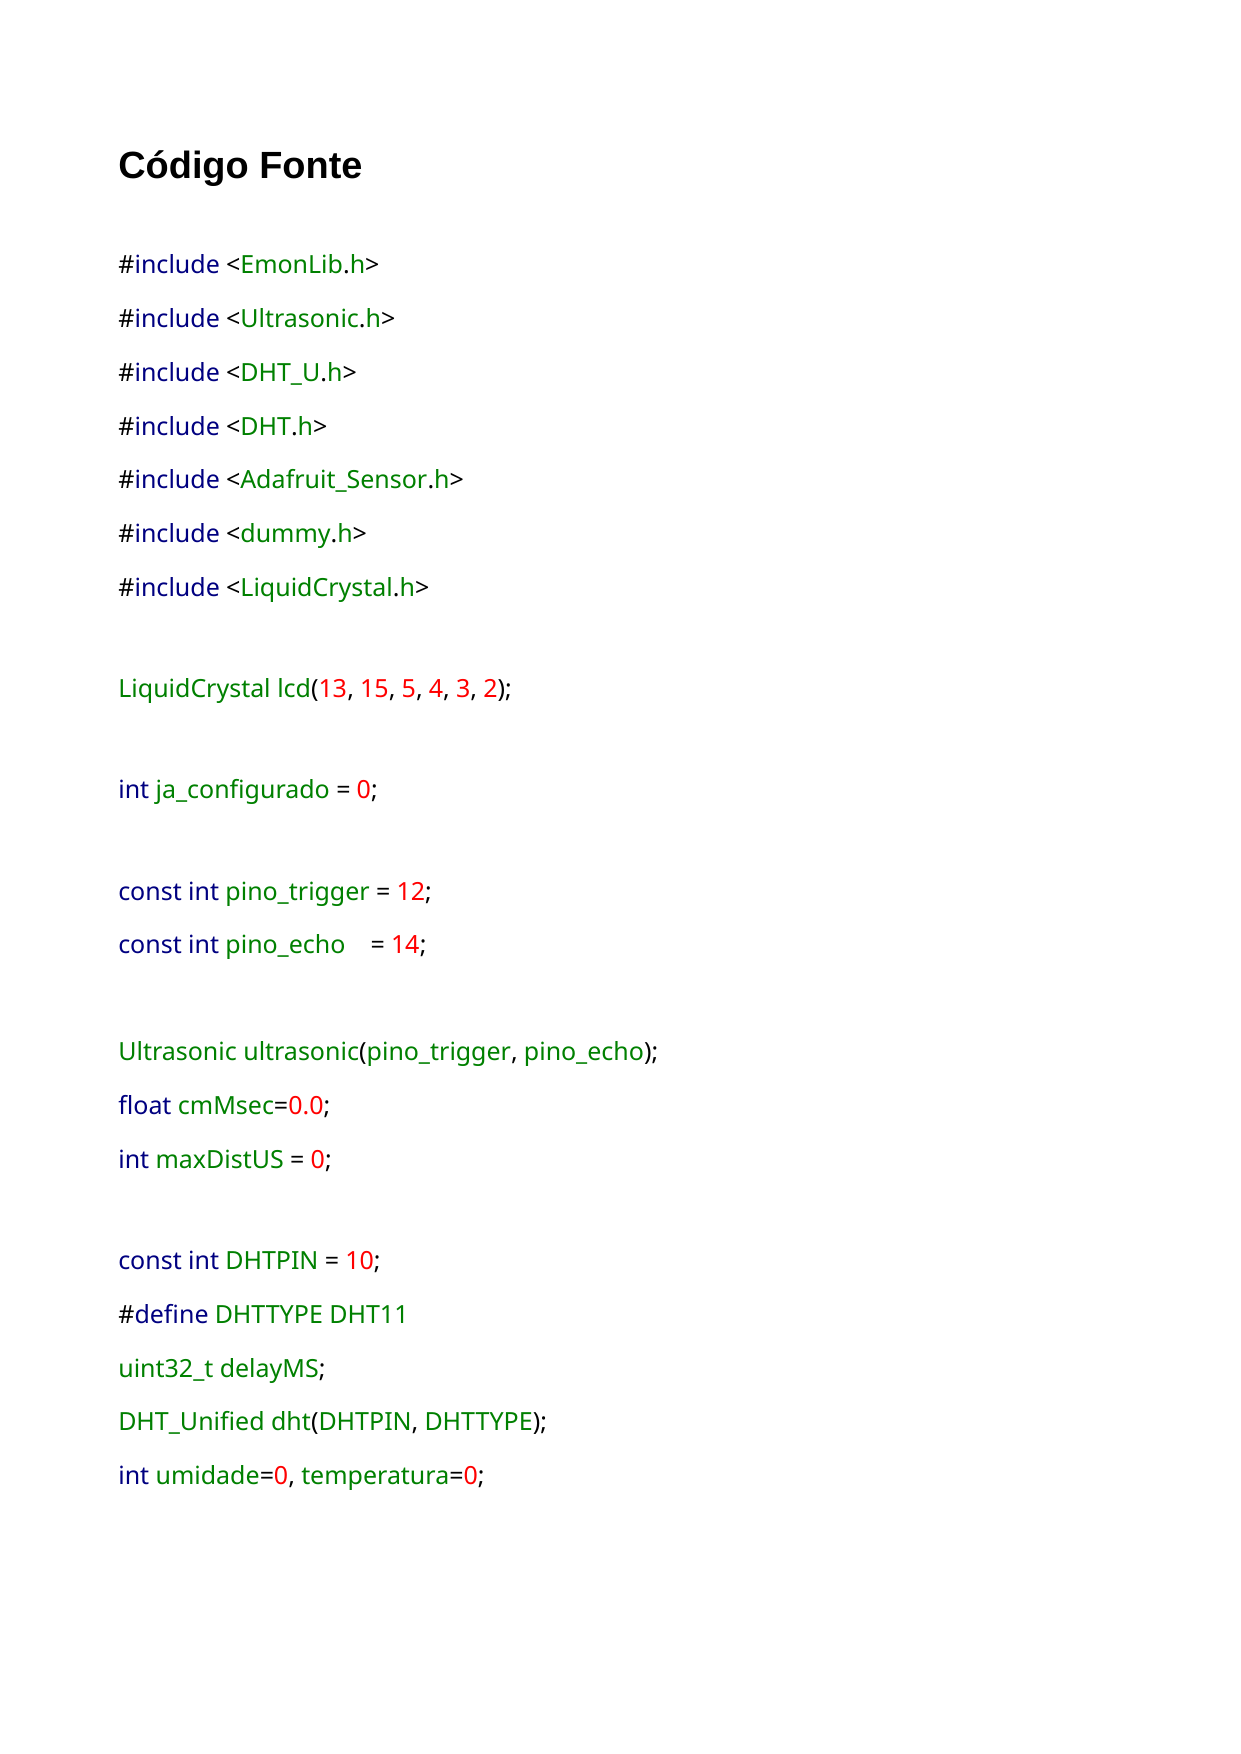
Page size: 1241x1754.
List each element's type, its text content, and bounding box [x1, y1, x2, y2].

text int maxDistUS = 0; [118, 1141, 1122, 1175]
text const int DHTPIN = 10; [118, 1243, 1122, 1277]
text #include <DHT.h> [118, 408, 1122, 442]
text LiquidCrystal lcd(13, 15, 5, 4, 3, 2); [118, 671, 1122, 705]
text Ultrasonic ultrasonic(pino_trigger, pino_echo); [118, 1034, 1122, 1068]
text #include <dummy.h> [118, 516, 1122, 550]
text #include <Adafruit_Sensor.h> [118, 462, 1122, 496]
text #include <EmonLib.h> [118, 247, 1122, 281]
text const int pino_trigger = 12; [118, 873, 1122, 907]
text DHT_Unified dht(DHTPIN, DHTTYPE); [118, 1404, 1122, 1438]
text #define DHTTYPE DHT11 [118, 1296, 1122, 1331]
text int umidade=0, temperatura=0; [118, 1458, 1122, 1492]
subtitle Código Fonte [118, 143, 1122, 187]
text #include <Ultrasonic.h> [118, 301, 1122, 335]
text uint32_t delayMS; [118, 1350, 1122, 1384]
text #include <LiquidCrystal.h> [118, 569, 1122, 603]
text float cmMsec=0.0; [118, 1088, 1122, 1122]
text const int pino_echo = 14; [118, 927, 1122, 961]
text #include <DHT_U.h> [118, 354, 1122, 388]
text int ja_configurado = 0; [118, 772, 1122, 806]
